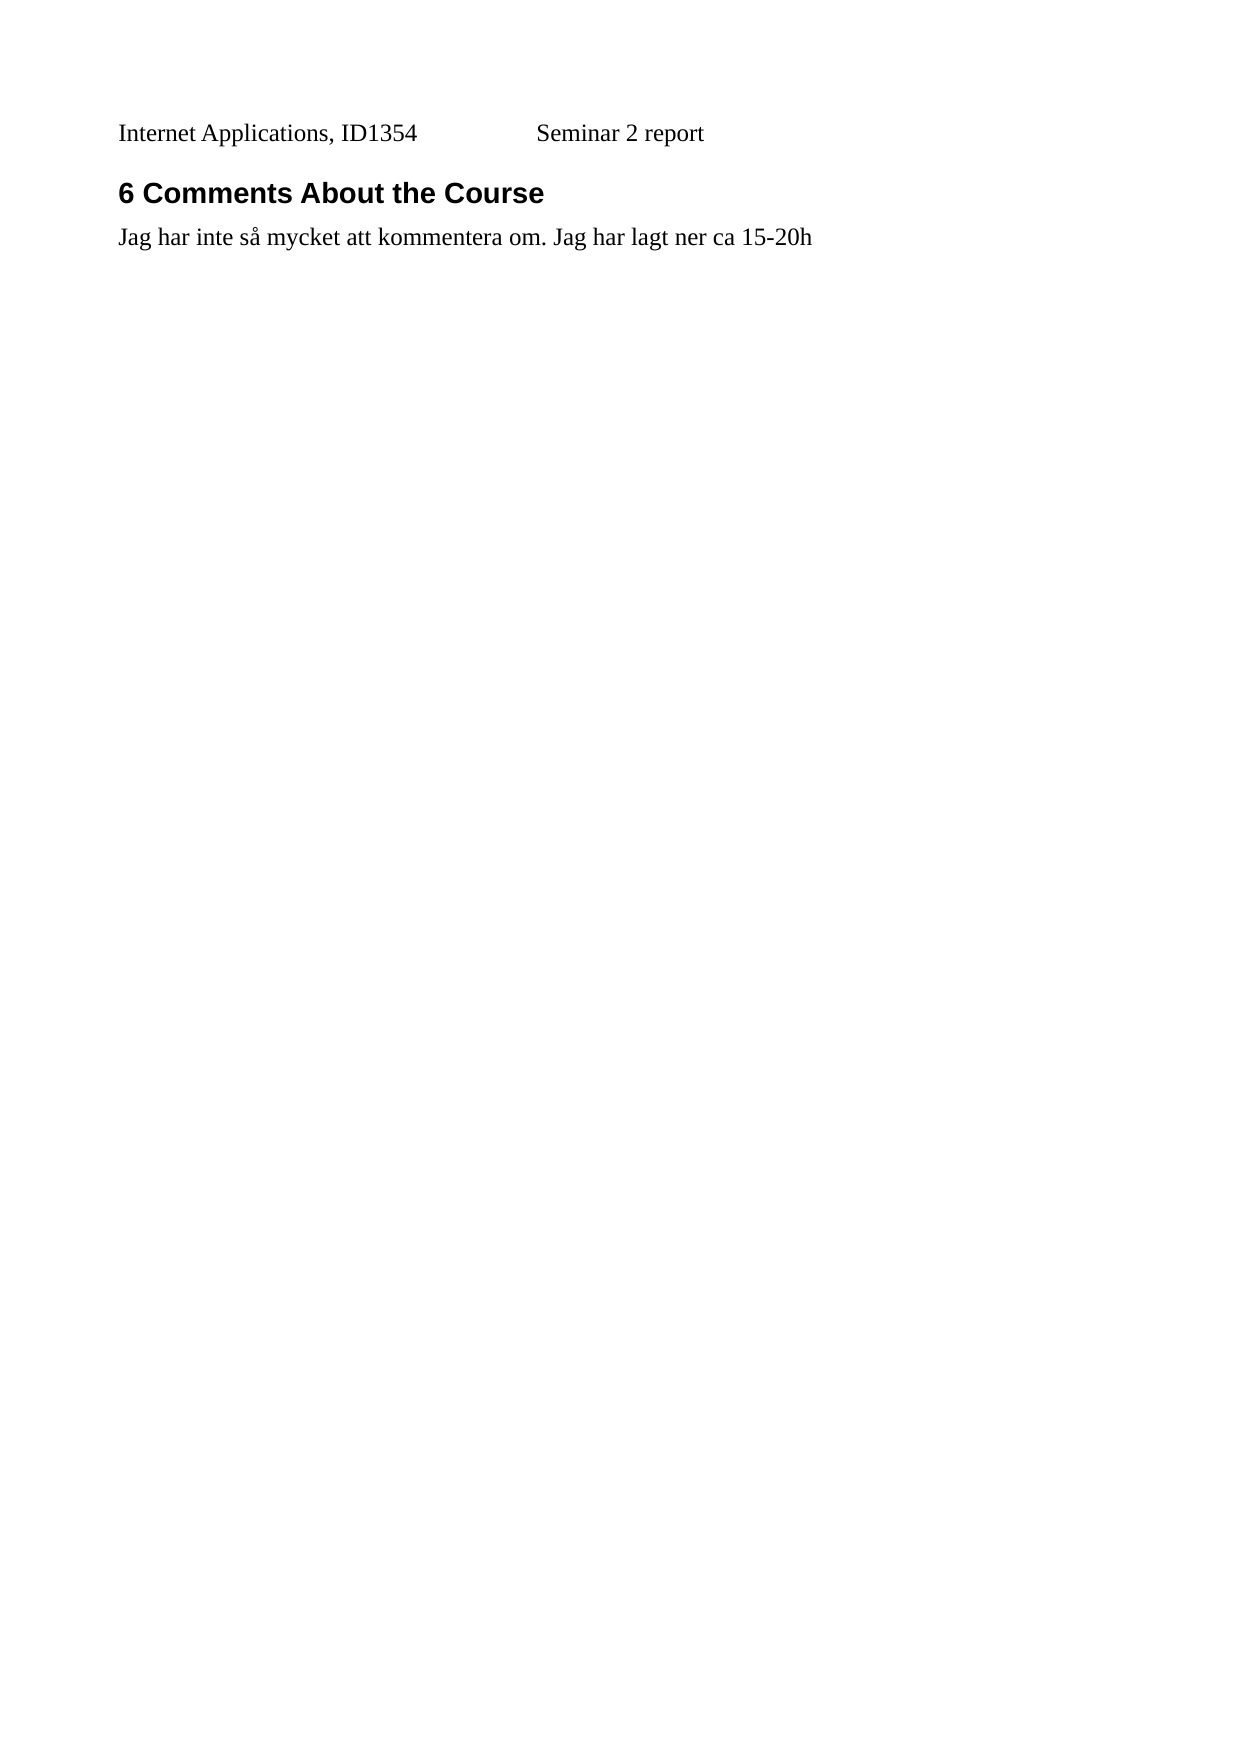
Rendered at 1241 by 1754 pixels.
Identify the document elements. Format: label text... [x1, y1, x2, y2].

text Jag har inte så mycket att kommentera om. Jag har lagt ner ca 15-20h [118, 222, 1122, 251]
subtitle 6 Comments About the Course [118, 176, 1122, 210]
